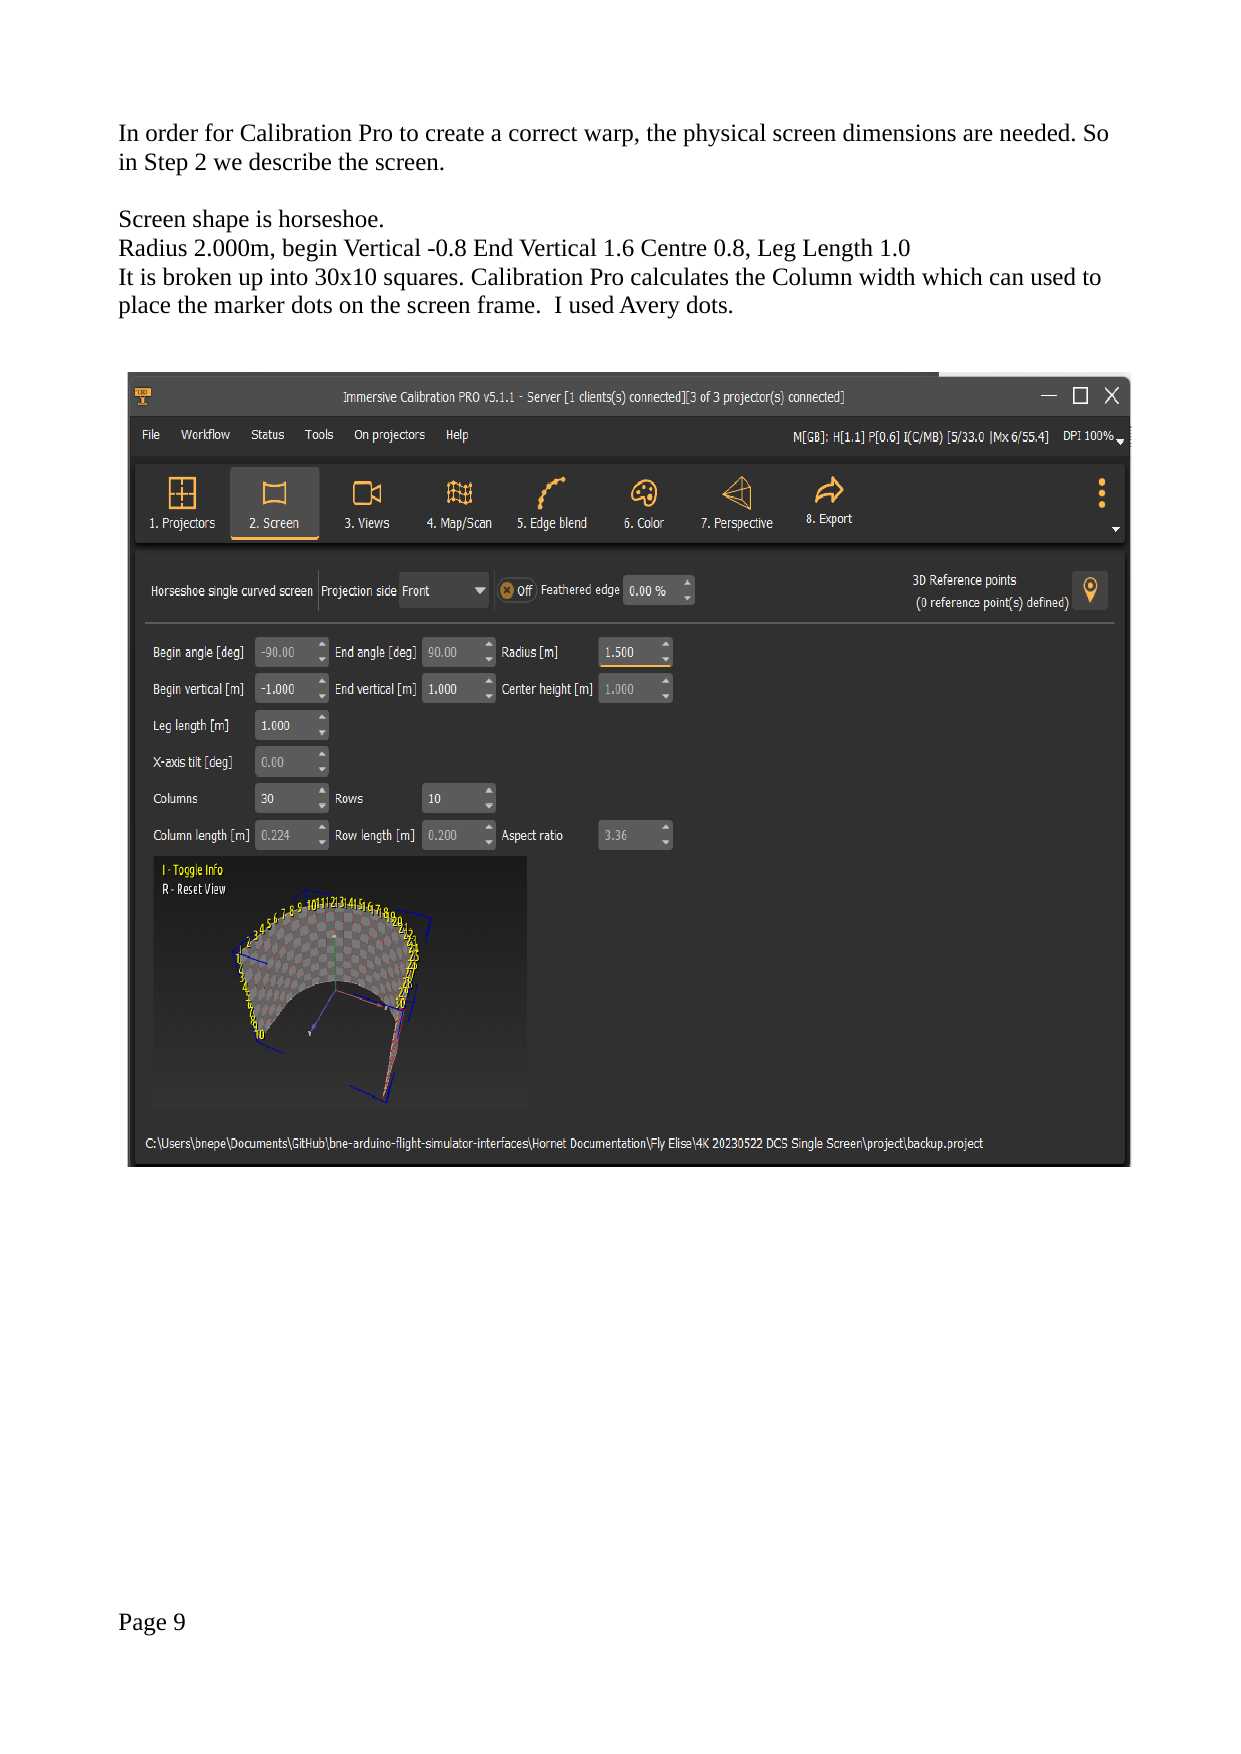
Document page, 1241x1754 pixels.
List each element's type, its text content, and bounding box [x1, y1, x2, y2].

text It is broken up into 30x10 squares. Calibration Pro calculates the Column width which can used to place the marker dots on the screen frame. I used Avery dots. [118, 262, 1122, 319]
text In order for Calibration Pro to create a correct warp, the physical screen dimensions are needed. So in Step 2 we describe the screen. [118, 118, 1122, 176]
text Radius 2.000m, begin Vertical -0.8 End Vertical 1.6 Centre 0.8, Leg Length 1.0 [118, 233, 1122, 262]
picture [127, 372, 1132, 1167]
text Screen shape is horseshoe. [118, 204, 1122, 233]
